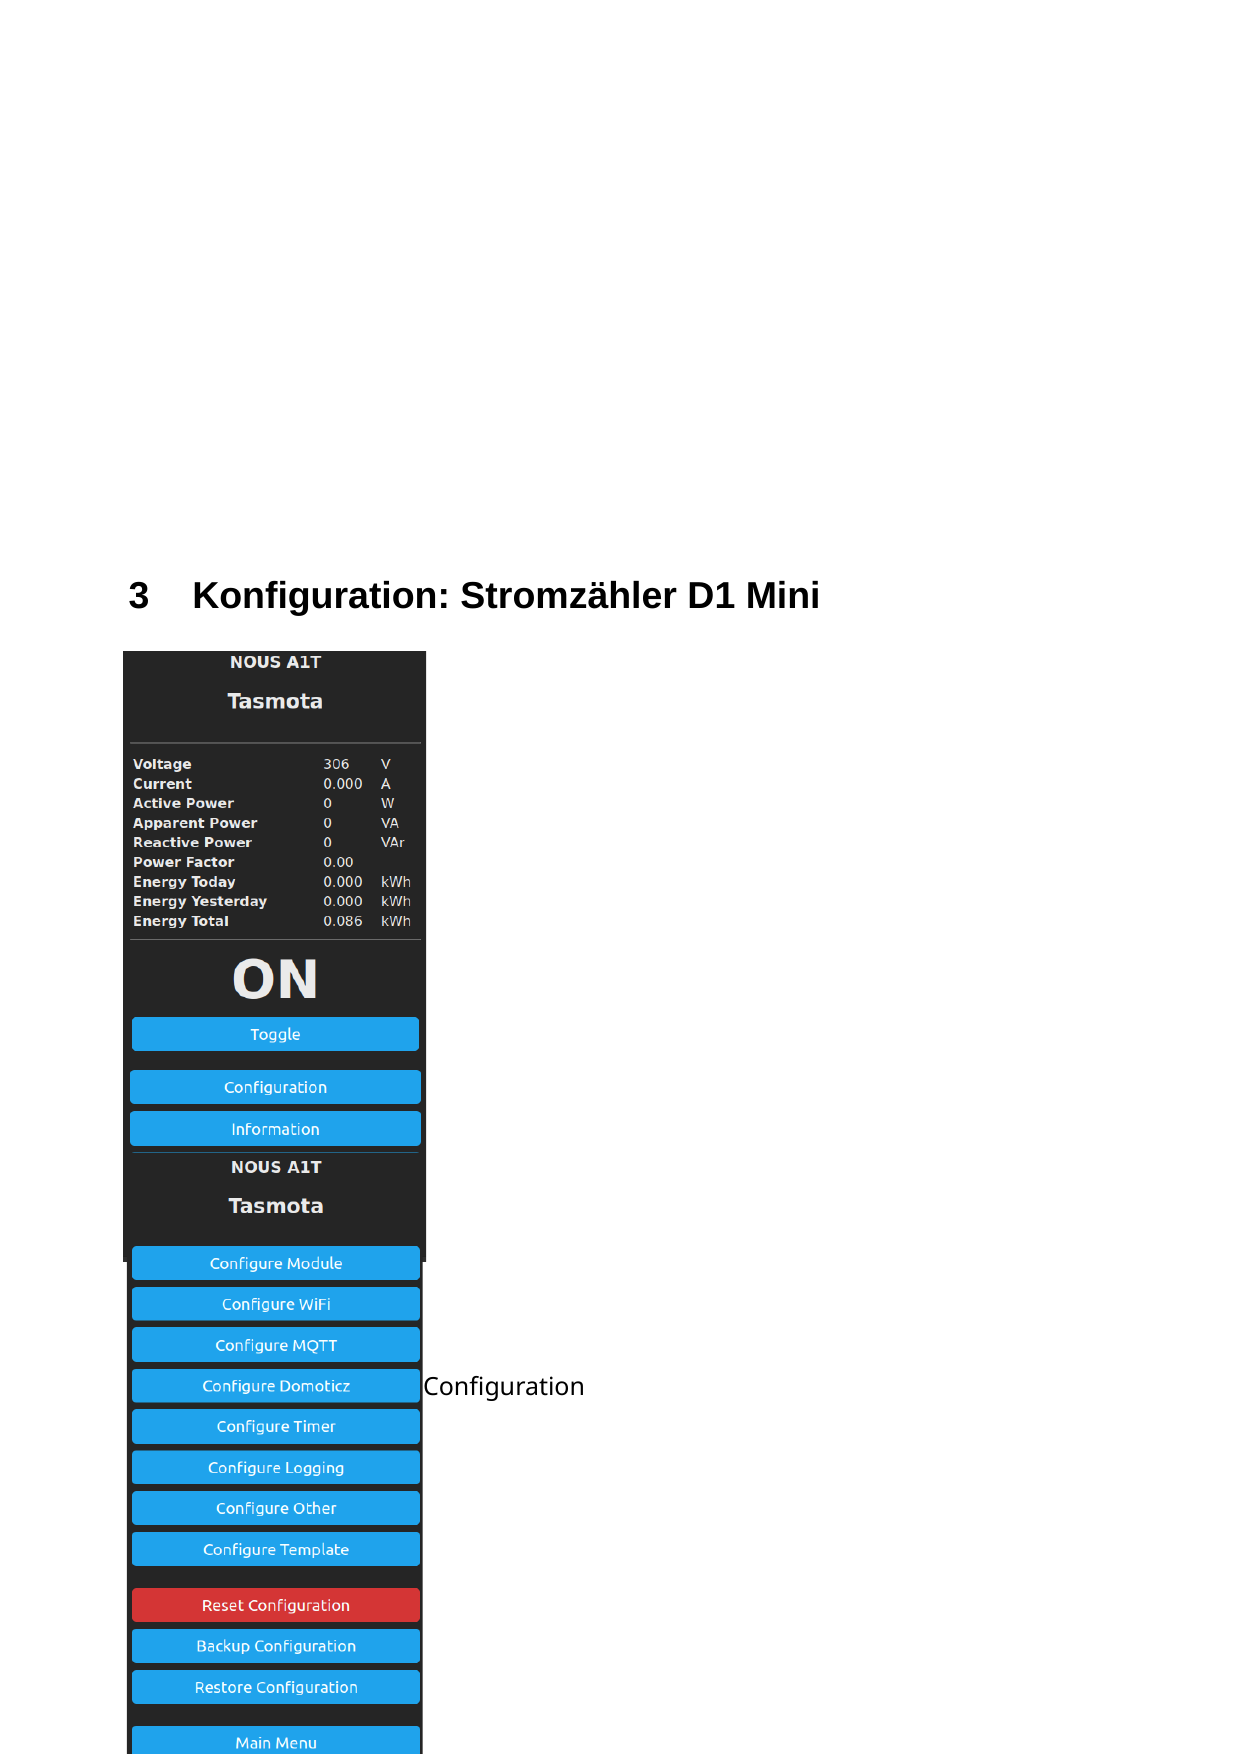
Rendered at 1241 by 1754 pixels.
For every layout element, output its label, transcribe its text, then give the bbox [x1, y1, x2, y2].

text Configuration [423, 1369, 1122, 1403]
picture [123, 651, 427, 1754]
text [118, 1369, 126, 1403]
subtitle Konfiguration: Stromzähler D1 Mini [118, 573, 1122, 616]
